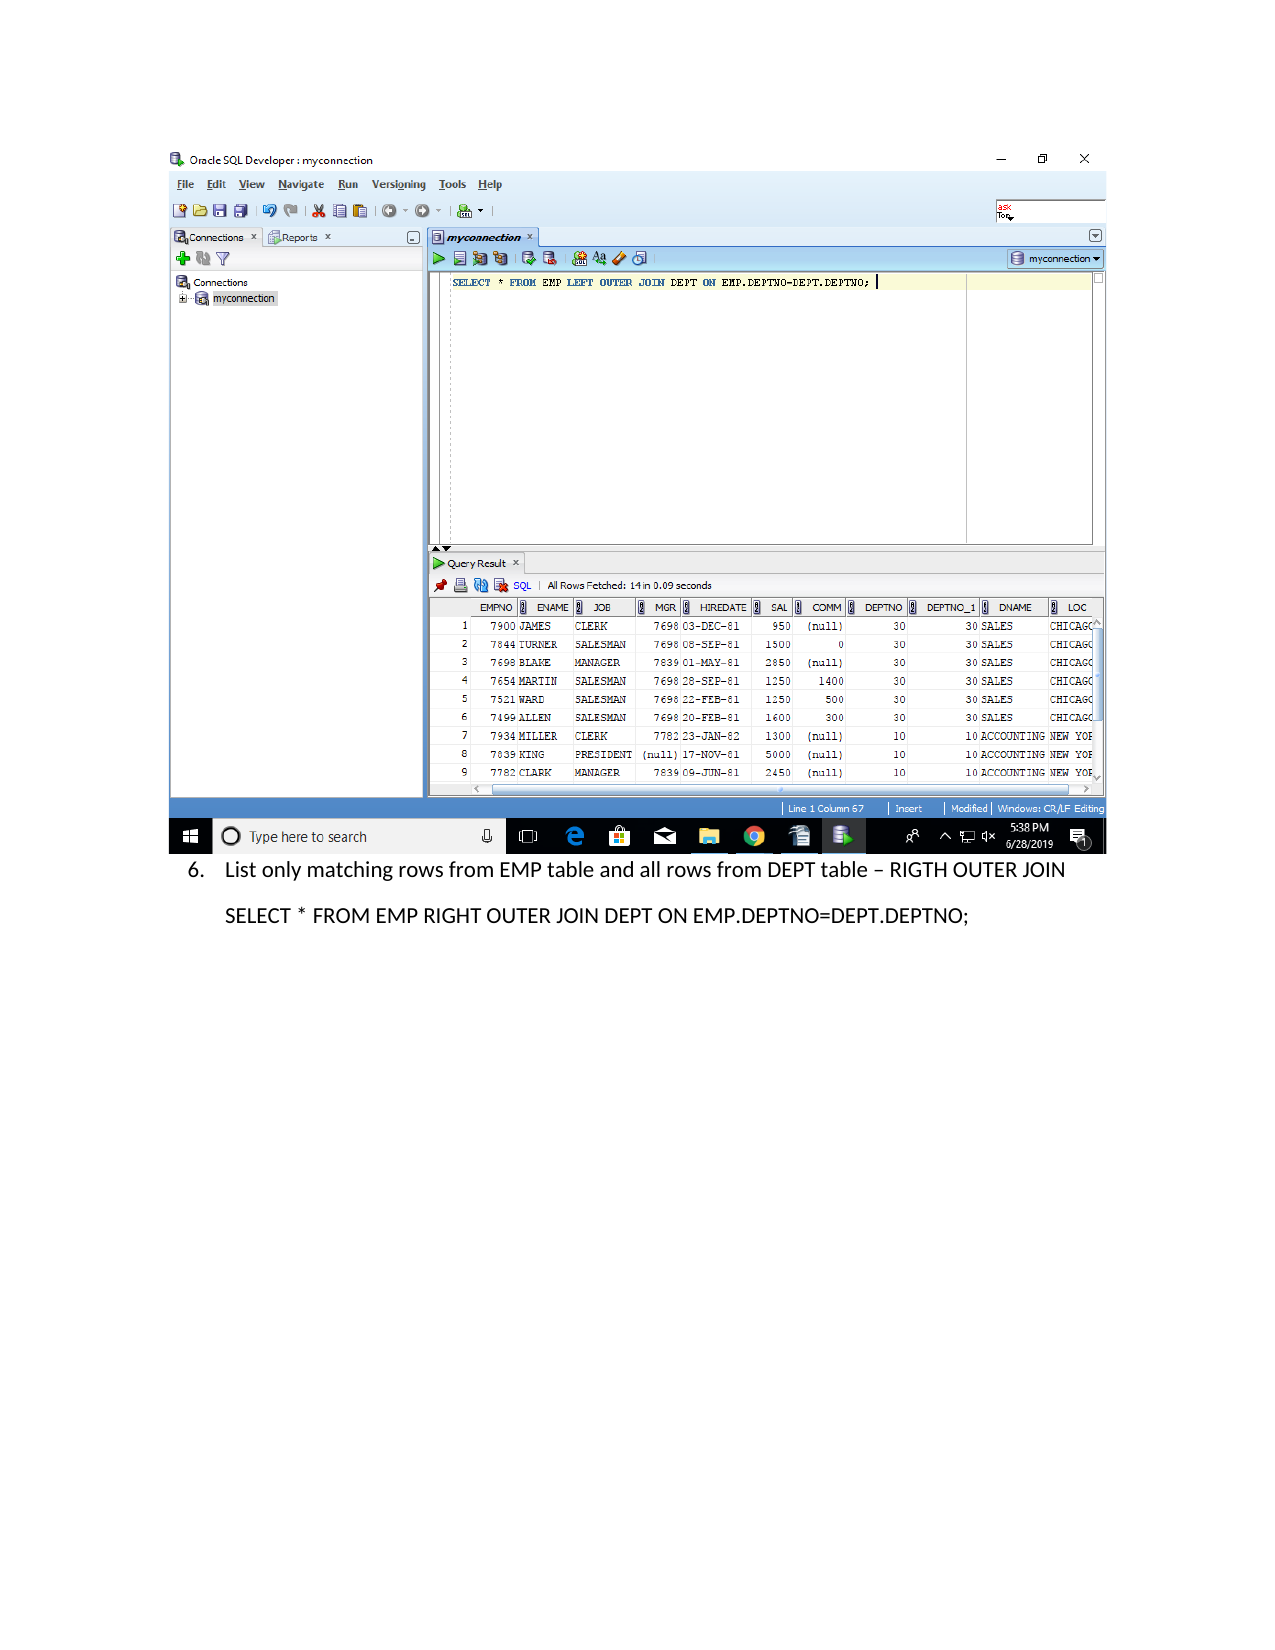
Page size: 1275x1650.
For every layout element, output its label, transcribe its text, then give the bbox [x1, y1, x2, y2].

list List only matching rows from EMP table and all rows from DEPT table – RIGTH OUTER JOIN [187, 150, 1125, 883]
picture [168, 150, 1107, 854]
list SELECT * FROM EMP RIGHT OUTER JOIN DEPT ON EMP.DEPTNO=DEPT.DEPTNO; [187, 902, 1125, 929]
